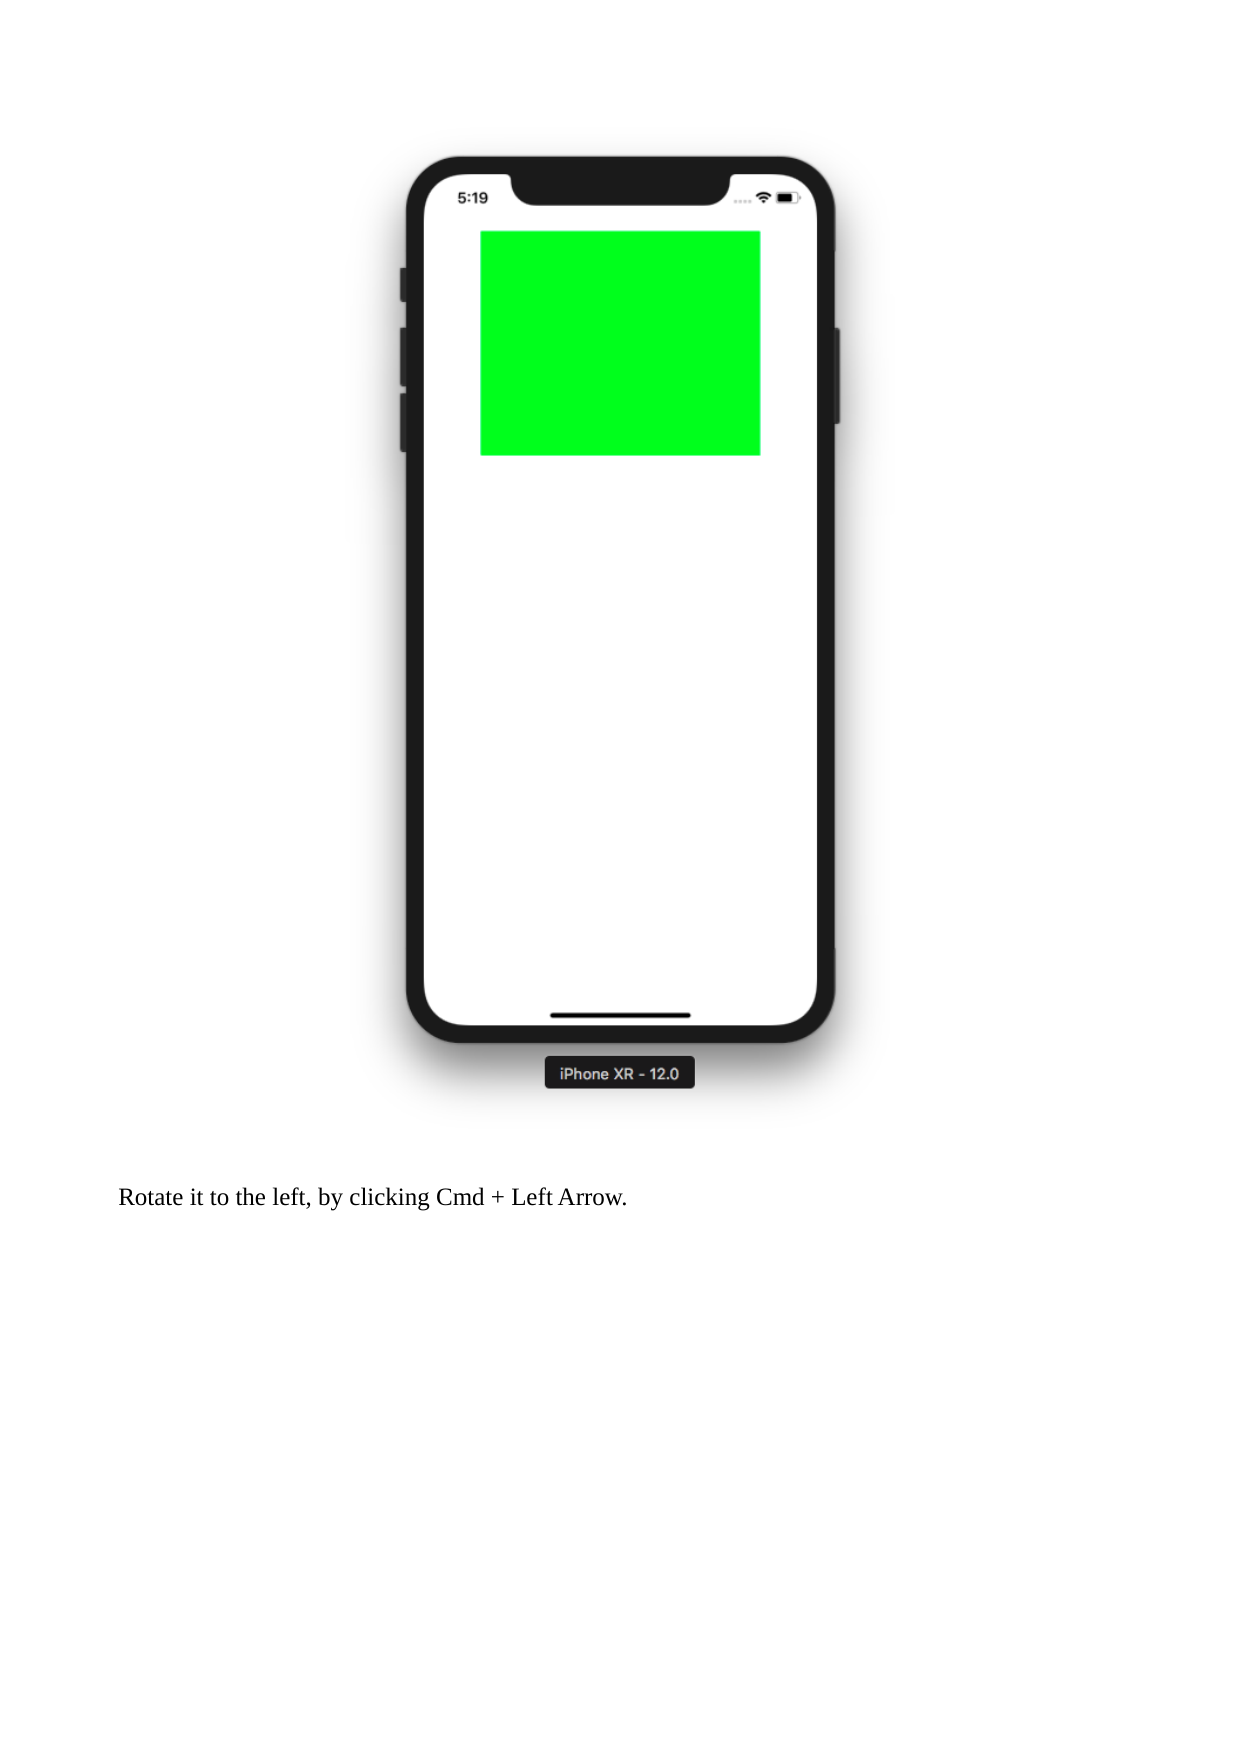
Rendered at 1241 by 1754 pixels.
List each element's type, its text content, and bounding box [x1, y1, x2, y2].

text Rotate it to the left, by clicking Cmd + Left Arrow. [118, 1182, 1122, 1211]
picture [330, 118, 911, 1138]
